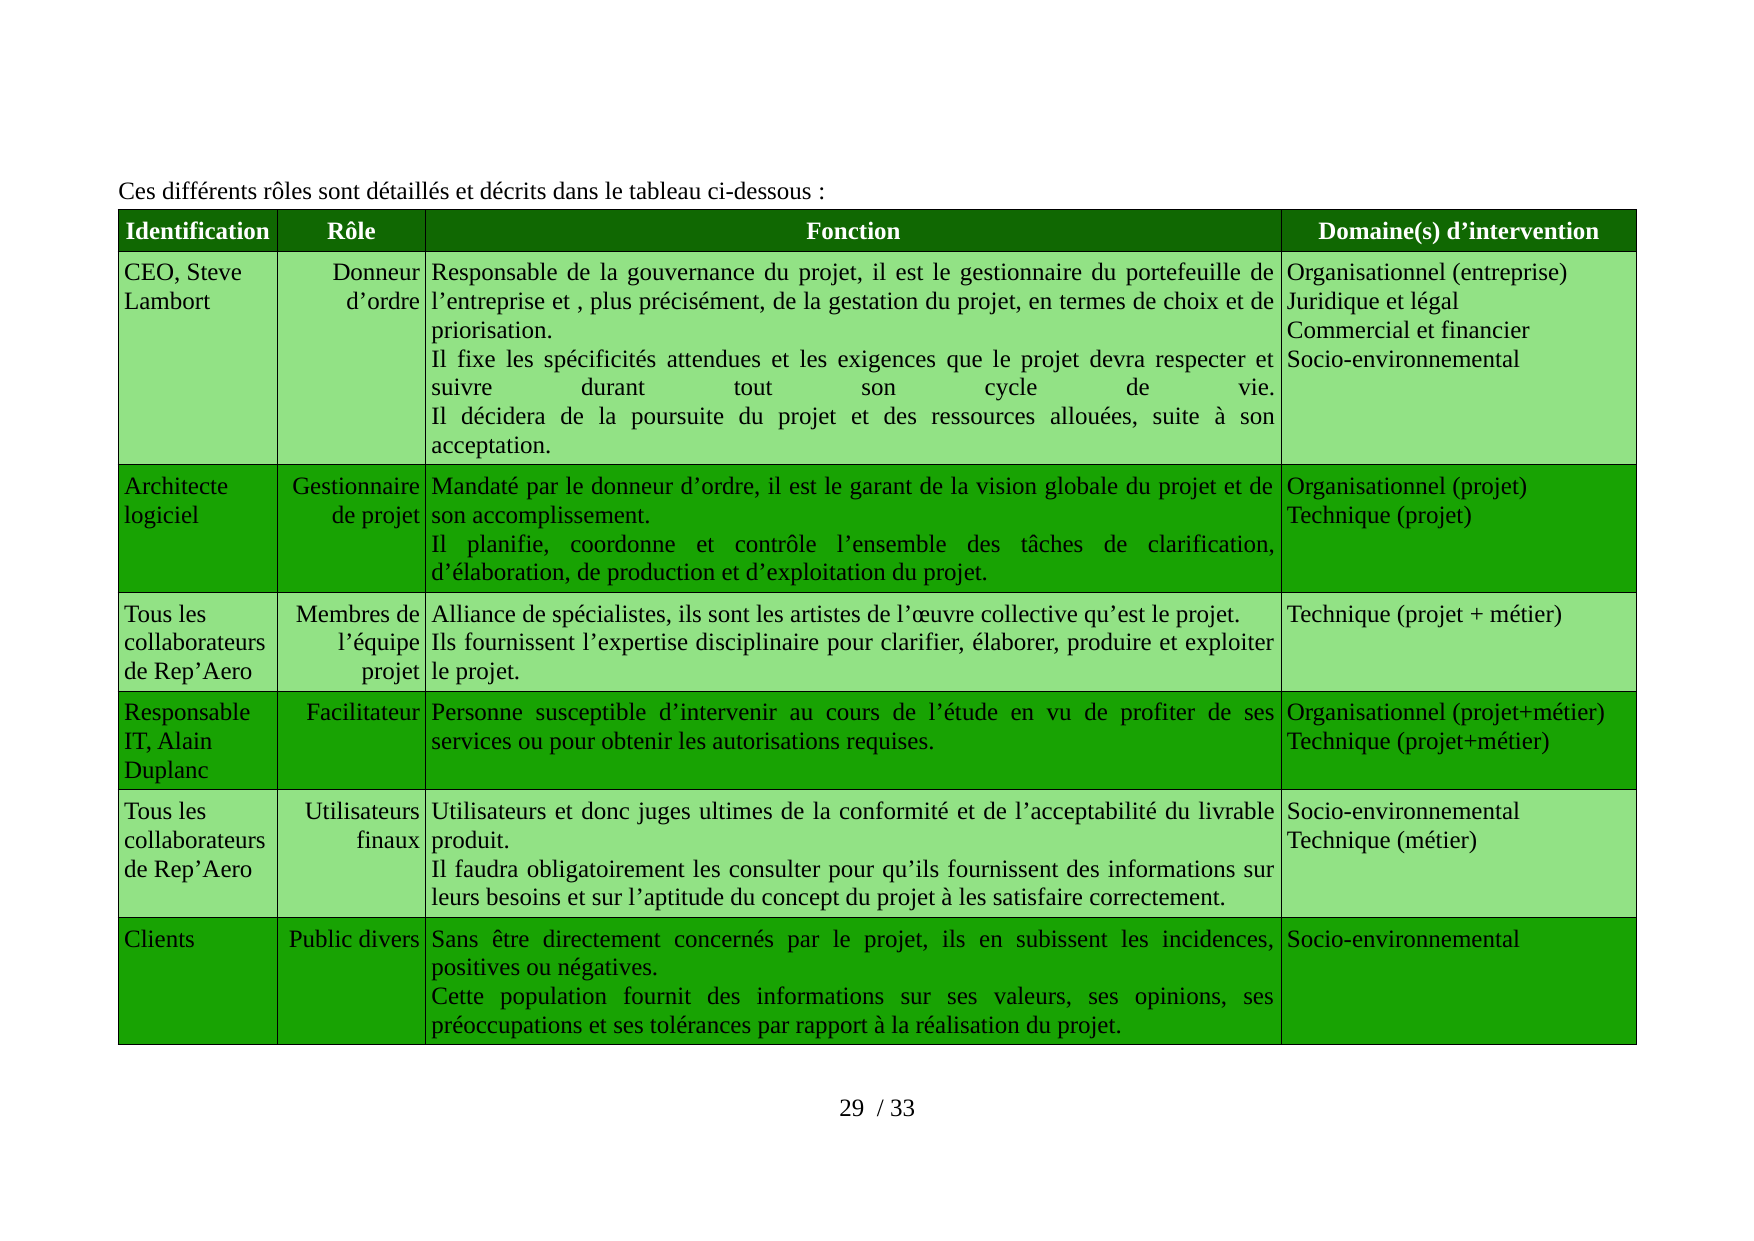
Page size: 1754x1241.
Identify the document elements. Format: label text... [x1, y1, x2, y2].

table_cell Architecte logiciel [119, 465, 277, 592]
table_cell Sans être directement concernés par le projet, ils en subissent les incidences, positives ou négatives. Cette population fournit des informations sur ses valeurs, ses opinions, ses préoccupations et ses tolérances par rapport à la réalisation du projet. [426, 918, 1281, 1044]
table_cell Socio-environnemental Technique (métier) [1282, 790, 1636, 917]
table_cell Organisationnel (projet+métier) Technique (projet+métier) [1282, 692, 1636, 789]
table_cell Donneur d’ordre [278, 252, 425, 464]
table_cell Public divers [278, 918, 425, 1044]
table_header Fonction [426, 210, 1281, 251]
table_cell Utilisateurs et donc juges ultimes de la conformité et de l’acceptabilité du livrable produit. Il faudra obligatoirement les consulter pour qu’ils fournissent des informations sur leurs besoins et sur l’aptitude du concept du projet à les satisfaire correctement. [426, 790, 1281, 917]
table_cell Responsable de la gouvernance du projet, il est le gestionnaire du portefeuille de l’entreprise et , plus précisément, de la gestation du projet, en termes de choix et de priorisation. Il fixe les spécificités attendues et les exigences que le projet devra respecter et suivre durant tout son cycle de vie. Il décidera de la poursuite du projet et des ressources allouées, suite à son acceptation. [426, 252, 1281, 464]
table_cell CEO, Steve Lambort [119, 252, 277, 464]
table_cell Gestionnaire de projet [278, 465, 425, 592]
table_cell Mandaté par le donneur d’ordre, il est le garant de la vision globale du projet et de son accomplissement. Il planifie, coordonne et contrôle l’ensemble des tâches de clarification, d’élaboration, de production et d’exploitation du projet. [426, 465, 1281, 592]
table_cell Personne susceptible d’intervenir au cours de l’étude en vu de profiter de ses services ou pour obtenir les autorisations requises. [426, 692, 1281, 789]
table_cell Tous les collaborateurs de Rep’Aero [119, 790, 277, 917]
table_cell Clients [119, 918, 277, 1044]
table_cell Organisationnel (entreprise) Juridique et légal Commercial et financier Socio-environnemental [1282, 252, 1636, 464]
table_header Identification [119, 210, 277, 251]
table_cell Membres de l’équipe projet [278, 593, 425, 691]
table_cell Responsable IT, Alain Duplanc [119, 692, 277, 789]
table_cell Facilitateur [278, 692, 425, 789]
table_cell Utilisateurs finaux [278, 790, 425, 917]
table_header Rôle [278, 210, 425, 251]
table_cell Technique (projet + métier) [1282, 593, 1636, 691]
table_header Domaine(s) d’intervention [1282, 210, 1636, 251]
table_cell Tous les collaborateurs de Rep’Aero [119, 593, 277, 691]
table_cell Organisationnel (projet) Technique (projet) [1282, 465, 1636, 592]
text Ces différents rôles sont détaillés et décrits dans le tableau ci-dessous : [118, 176, 1636, 205]
table_cell Socio-environnemental [1282, 918, 1636, 1044]
table_cell Alliance de spécialistes, ils sont les artistes de l’œuvre collective qu’est le projet. Ils fournissent l’expertise disciplinaire pour clarifier, élaborer, produire et exploiter le projet. [426, 593, 1281, 691]
